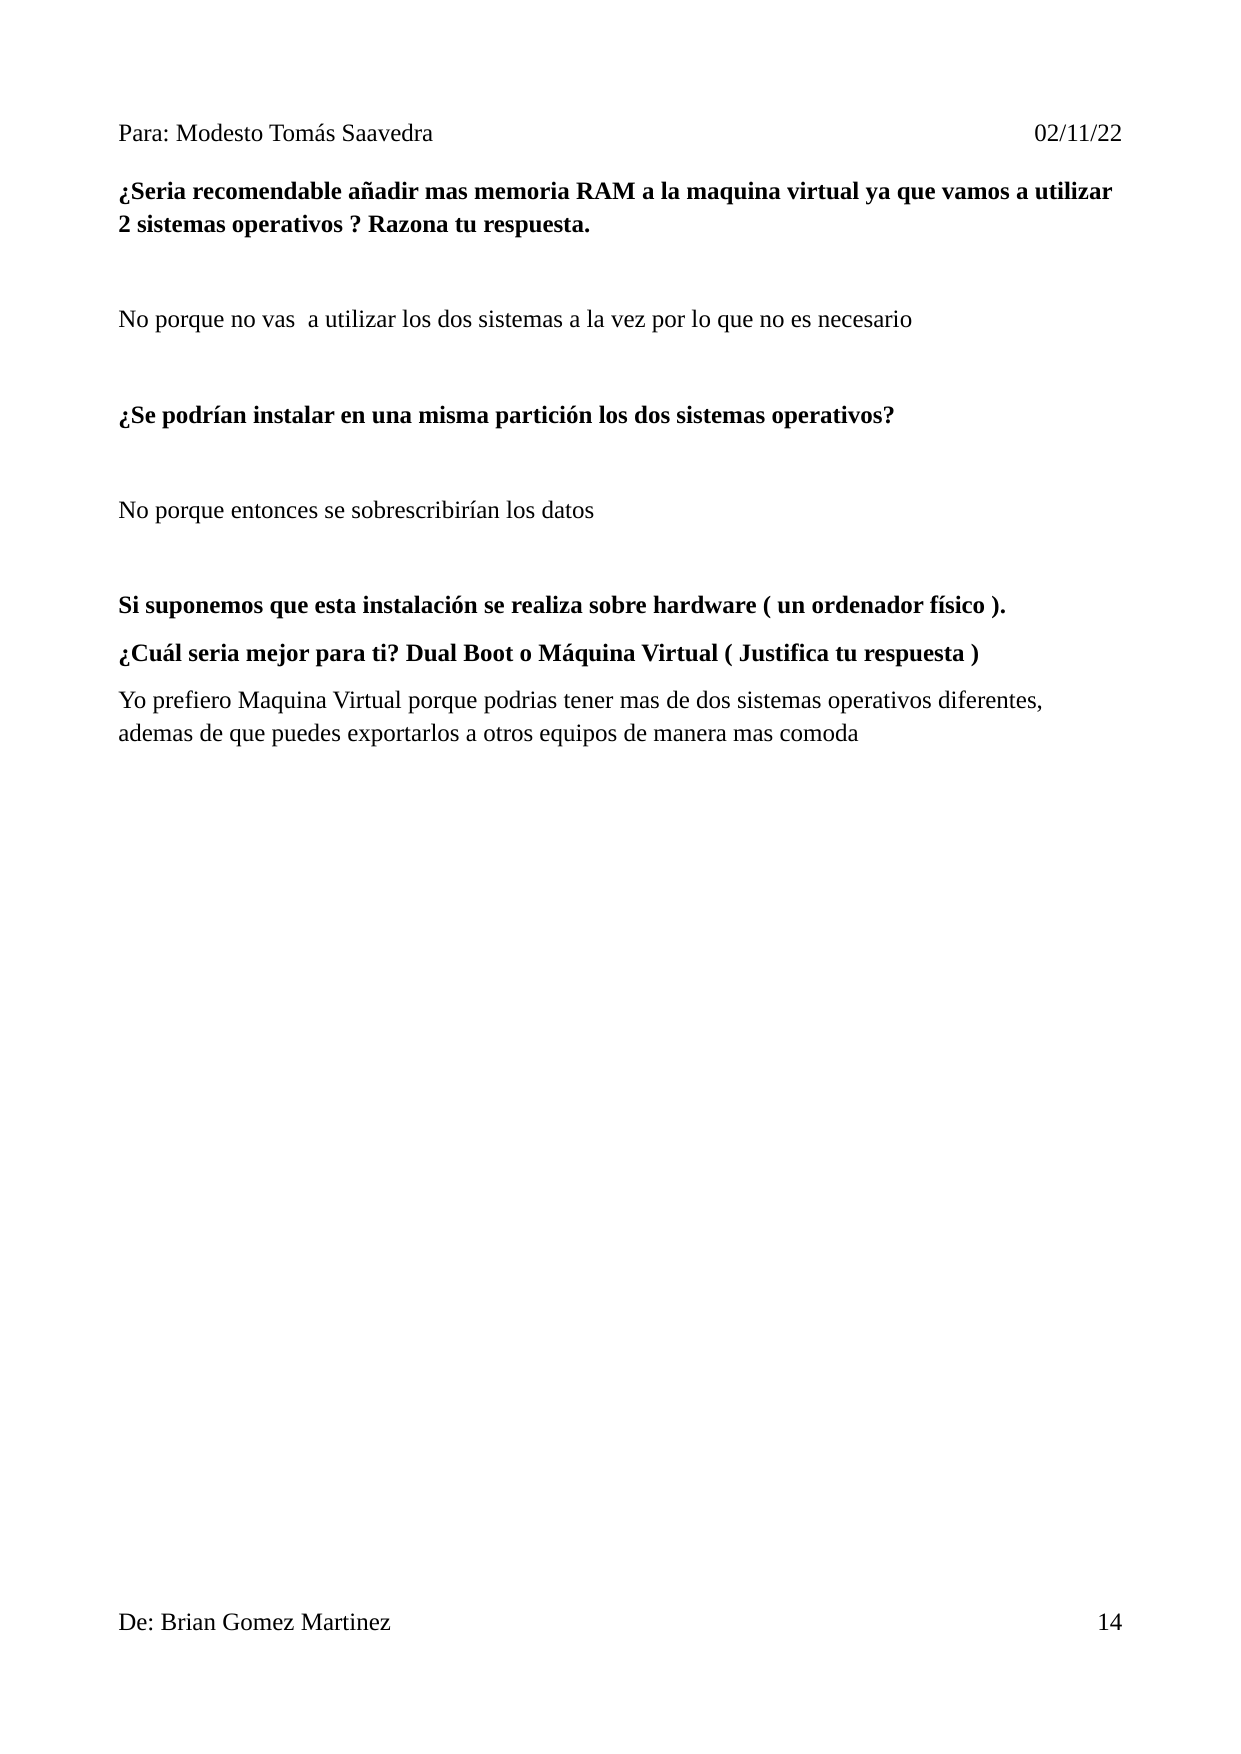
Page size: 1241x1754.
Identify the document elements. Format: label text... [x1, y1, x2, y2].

text Si suponemos que esta instalación se realiza sobre hardware ( un ordenador físico ). [118, 590, 1122, 619]
text Yo prefiero Maquina Virtual porque podrias tener mas de dos sistemas operativos diferentes, ademas de que puedes exportarlos a otros equipos de manera mas comoda [118, 685, 1122, 747]
text ¿Cuál seria mejor para ti? Dual Boot o Máquina Virtual ( Justifica tu respuesta ) [118, 638, 1122, 667]
text No porque entonces se sobrescribirían los datos [118, 495, 1122, 524]
text ¿Se podrían instalar en una misma partición los dos sistemas operativos? [118, 400, 1122, 428]
text ¿Seria recomendable añadir mas memoria RAM a la maquina virtual ya que vamos a utilizar 2 sistemas operativos ? Razona tu respuesta. [118, 176, 1122, 238]
text No porque no vas a utilizar los dos sistemas a la vez por lo que no es necesario [118, 304, 1122, 333]
